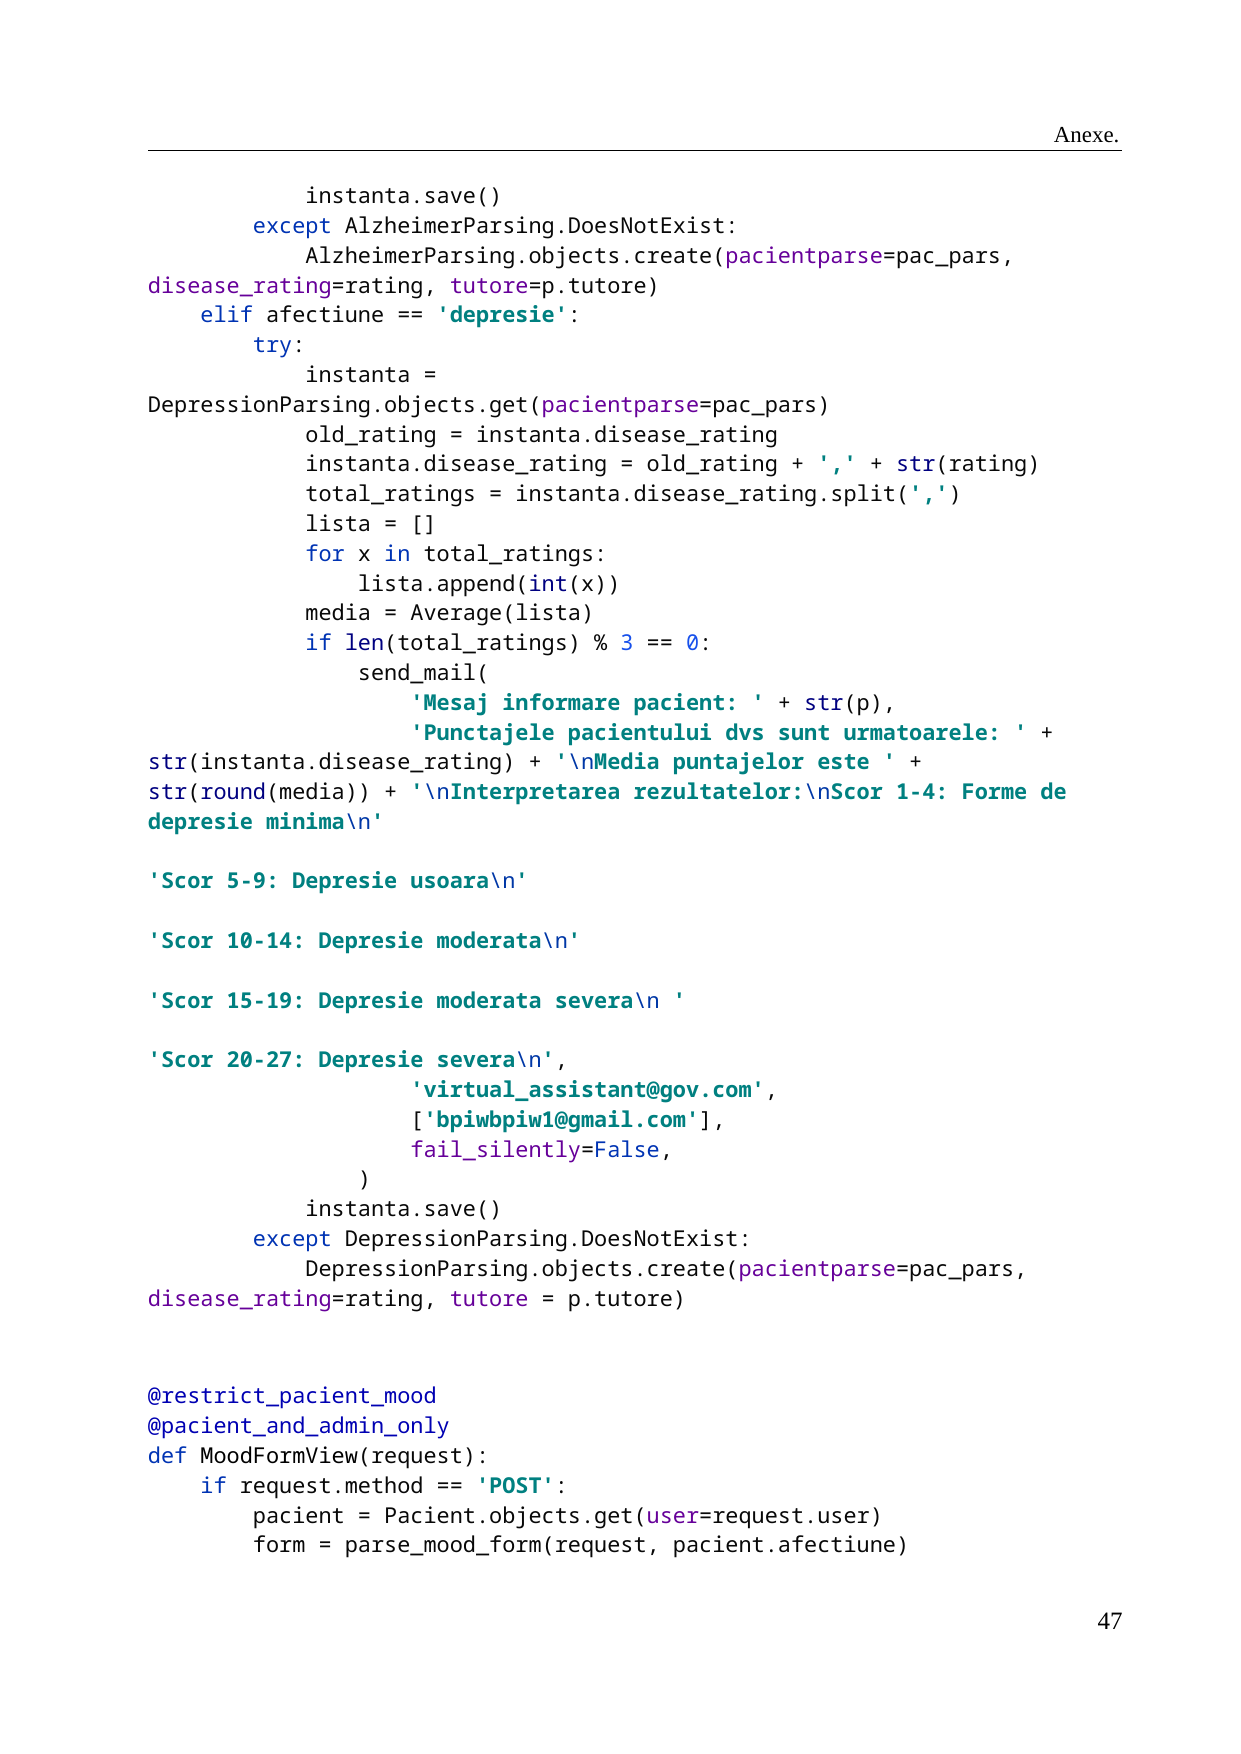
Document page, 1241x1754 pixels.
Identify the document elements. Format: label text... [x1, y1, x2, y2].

text instanta.save() except AlzheimerParsing.DoesNotExist: AlzheimerParsing.objects.create(pacientparse=pac_pars, disease_rating=rating, tutore=p.tutore) elif afectiune == 'depresie': try: instanta = DepressionParsing.objects.get(pacientparse=pac_pars) old_rating = instanta.disease_rating instanta.disease_rating = old_rating + ',' + str(rating) total_ratings = instanta.disease_rating.split(',') lista = [] for x in total_ratings: lista.append(int(x)) media = Average(lista) if len(total_ratings) % 3 == 0: send_mail( 'Mesaj informare pacient: ' + str(p), 'Punctajele pacientului dvs sunt urmatoarele: ' + str(instanta.disease_rating) + '\nMedia puntajelor este ' + str(round(media)) + '\nInterpretarea rezultatelor:\nScor 1-4: Forme de depresie minima\n' 'Scor 5-9: Depresie usoara\n' 'Scor 10-14: Depresie moderata\n' 'Scor 15-19: Depresie moderata severa\n ' 'Scor 20-27: Depresie severa\n', 'virtual_assistant@gov.com', ['bpiwbpiw1@gmail.com'], fail_silently=False, ) instanta.save() except DepressionParsing.DoesNotExist: DepressionParsing.objects.create(pacientparse=pac_pars, disease_rating=rating, tutore = p.tutore) @restrict_pacient_mood @pacient_and_admin_only def MoodFormView(request): if request.method == 'POST': pacient = Pacient.objects.get(user=request.user) form = parse_mood_form(request, pacient.afectiune) [148, 180, 1122, 1559]
